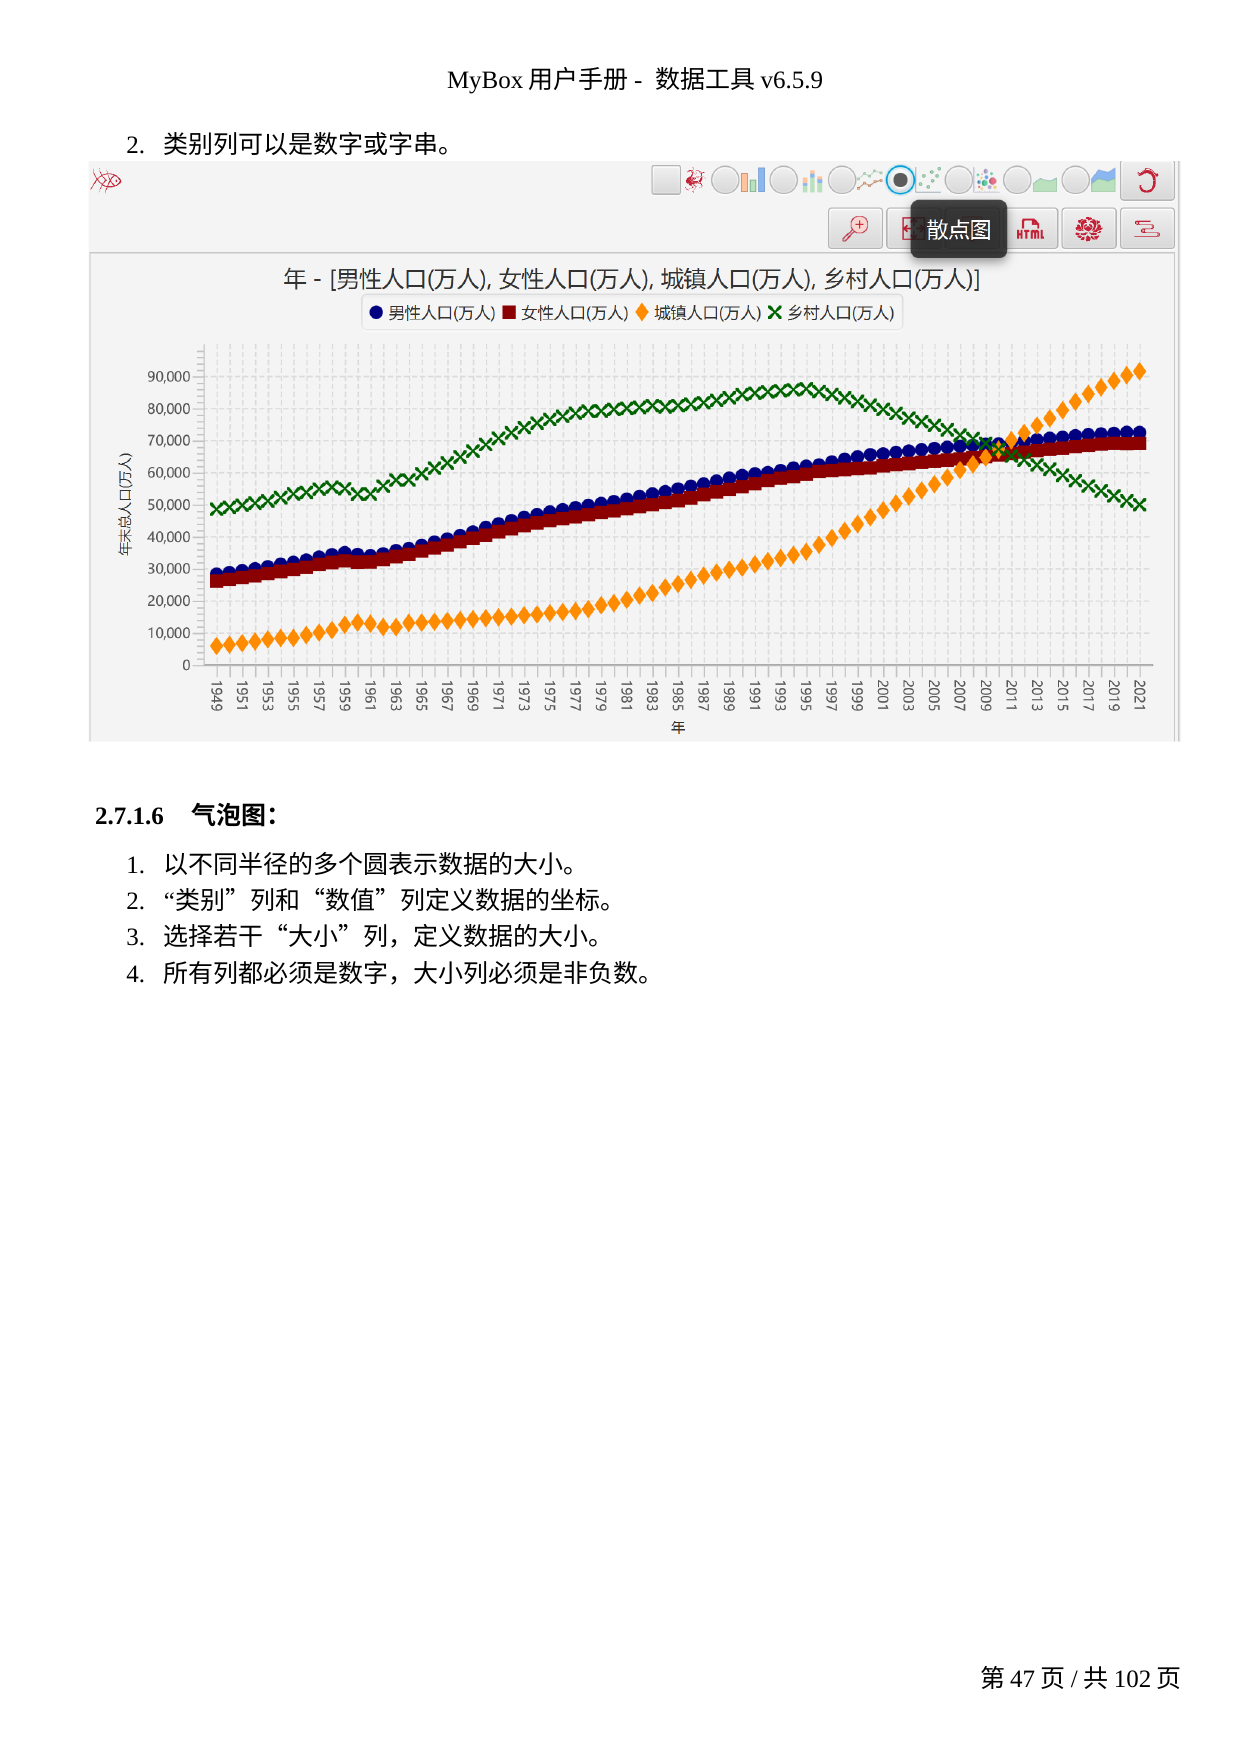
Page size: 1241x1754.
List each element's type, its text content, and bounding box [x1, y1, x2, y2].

list “类别”列和“数值”列定义数据的坐标。 [126, 881, 1181, 917]
list 选择若干“大小”列，定义数据的大小。 [126, 917, 1181, 953]
picture [88, 161, 1182, 742]
list 所有列都必须是数字，大小列必须是非负数。 [126, 953, 1181, 989]
list 以不同半径的多个圆表示数据的大小。 [126, 844, 1181, 881]
list 类别列可以是数字或字串。 [126, 125, 1181, 161]
subtitle 气泡图： [88, 796, 1181, 832]
